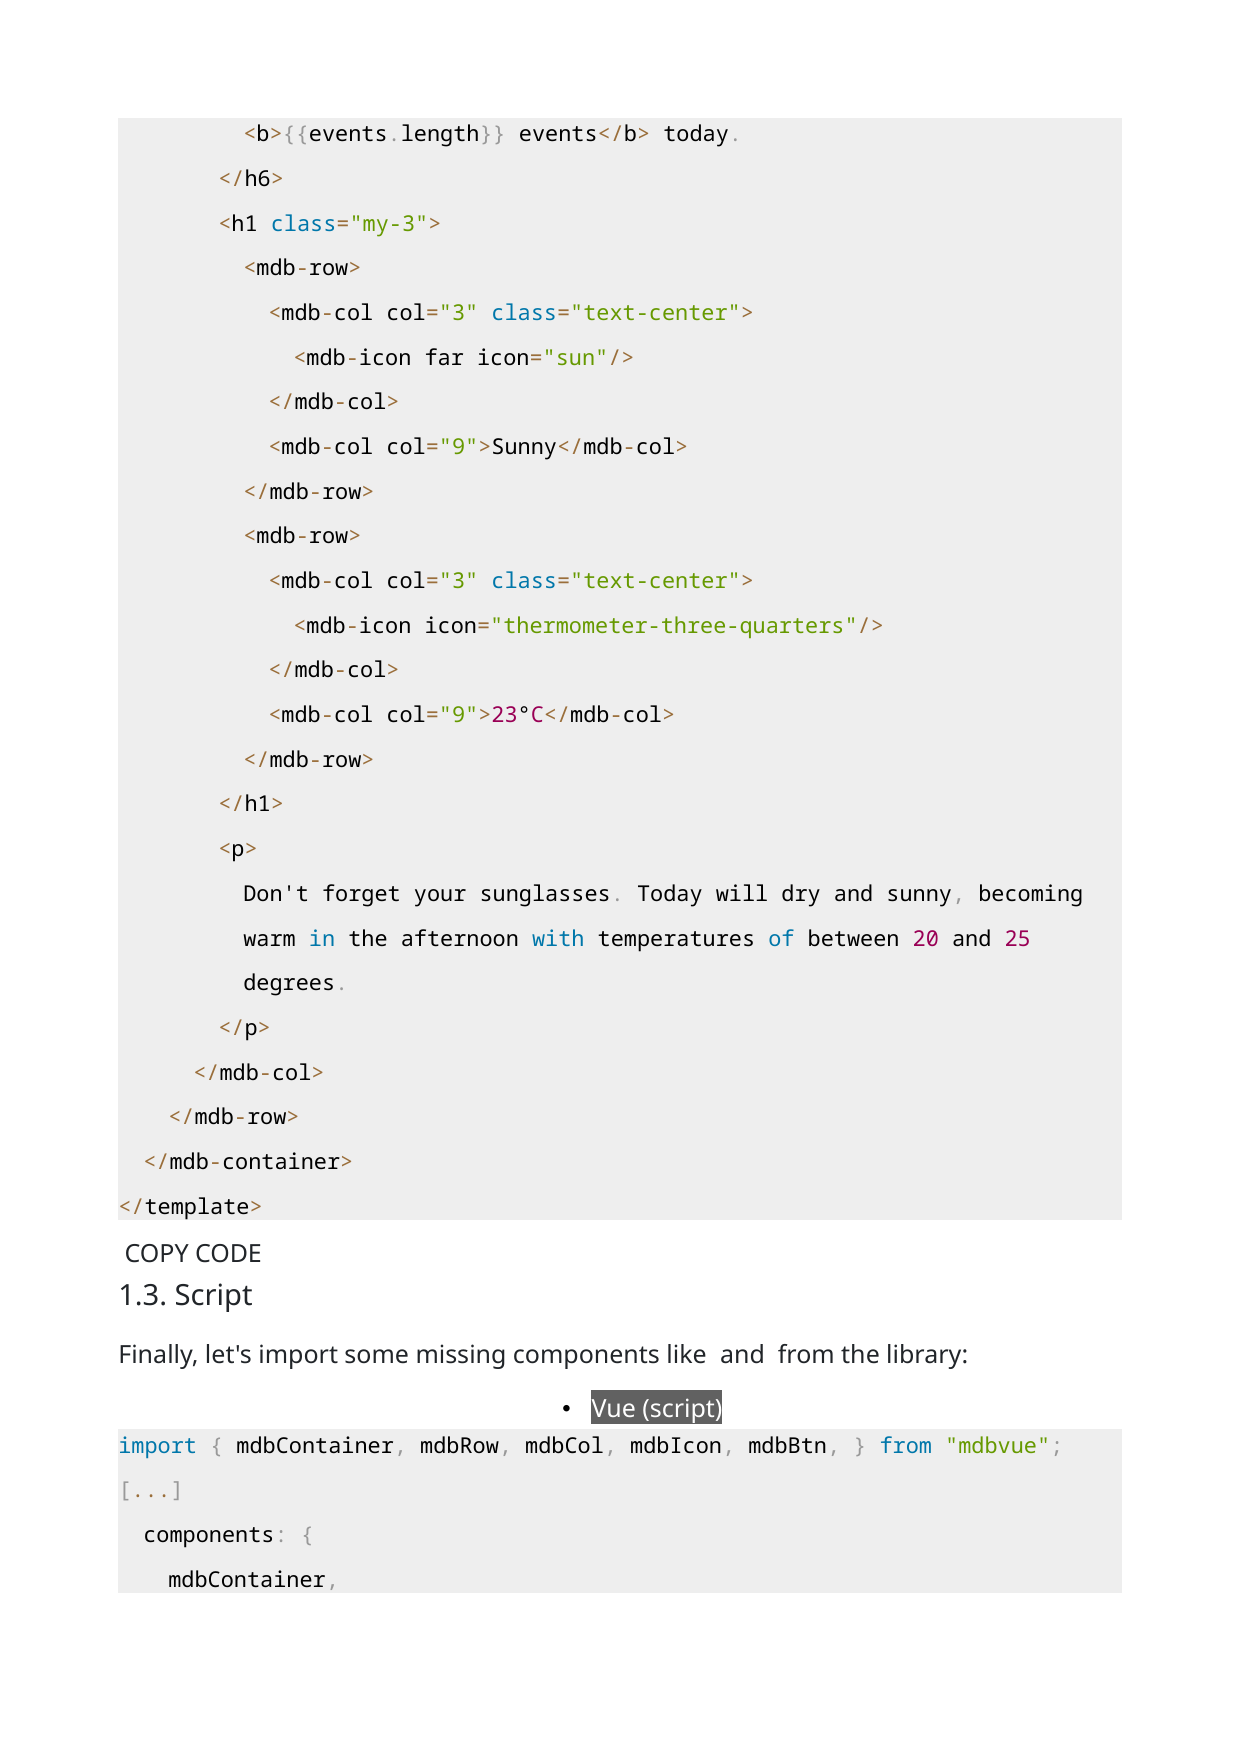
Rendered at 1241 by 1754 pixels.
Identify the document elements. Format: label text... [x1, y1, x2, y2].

text </mdb-col> [118, 386, 1122, 416]
list Vue (script) [162, 1390, 1122, 1424]
text <mdb-col col="9">Sunny</mdb-col> [118, 431, 1122, 461]
text <mdb-row> [118, 520, 1122, 550]
text components: { [118, 1519, 1122, 1549]
text </h6> [118, 163, 1122, 193]
text </h1> [118, 788, 1122, 818]
text </mdb-row> [118, 1101, 1122, 1131]
text <p> [118, 833, 1122, 863]
text <mdb-col col="3" class="text-center"> [118, 297, 1122, 327]
text degrees. [118, 967, 1122, 997]
text <mdb-col col="3" class="text-center"> [118, 565, 1122, 595]
text <mdb-icon far icon="sun"/> [118, 342, 1122, 371]
text </template> [118, 1191, 1122, 1220]
text <mdb-icon icon="thermometer-three-quarters"/> [118, 610, 1122, 639]
subtitle 1.3. Script [118, 1274, 1122, 1314]
text Finally, let's import some missing components like and from the library: [118, 1337, 1122, 1371]
text Don't forget your sunglasses. Today will dry and sunny, becoming [118, 878, 1122, 908]
text COPY CODE [118, 1235, 1122, 1269]
text </mdb-row> [118, 744, 1122, 773]
text <mdb-col col="9">23°C</mdb-col> [118, 699, 1122, 729]
text </mdb-col> [118, 1057, 1122, 1086]
text <mdb-row> [118, 252, 1122, 282]
text </p> [118, 1012, 1122, 1042]
text </mdb-row> [118, 476, 1122, 505]
text </mdb-col> [118, 654, 1122, 684]
text </mdb-container> [118, 1146, 1122, 1176]
text mdbContainer, [118, 1564, 1122, 1593]
text <h1 class="my-3"> [118, 207, 1122, 237]
text <b>{{events.length}} events</b> today. [118, 118, 1122, 148]
text [...] [118, 1474, 1122, 1504]
text warm in the afternoon with temperatures of between 20 and 25 [118, 922, 1122, 952]
text import { mdbContainer, mdbRow, mdbCol, mdbIcon, mdbBtn, } from "mdbvue"; [118, 1429, 1122, 1459]
